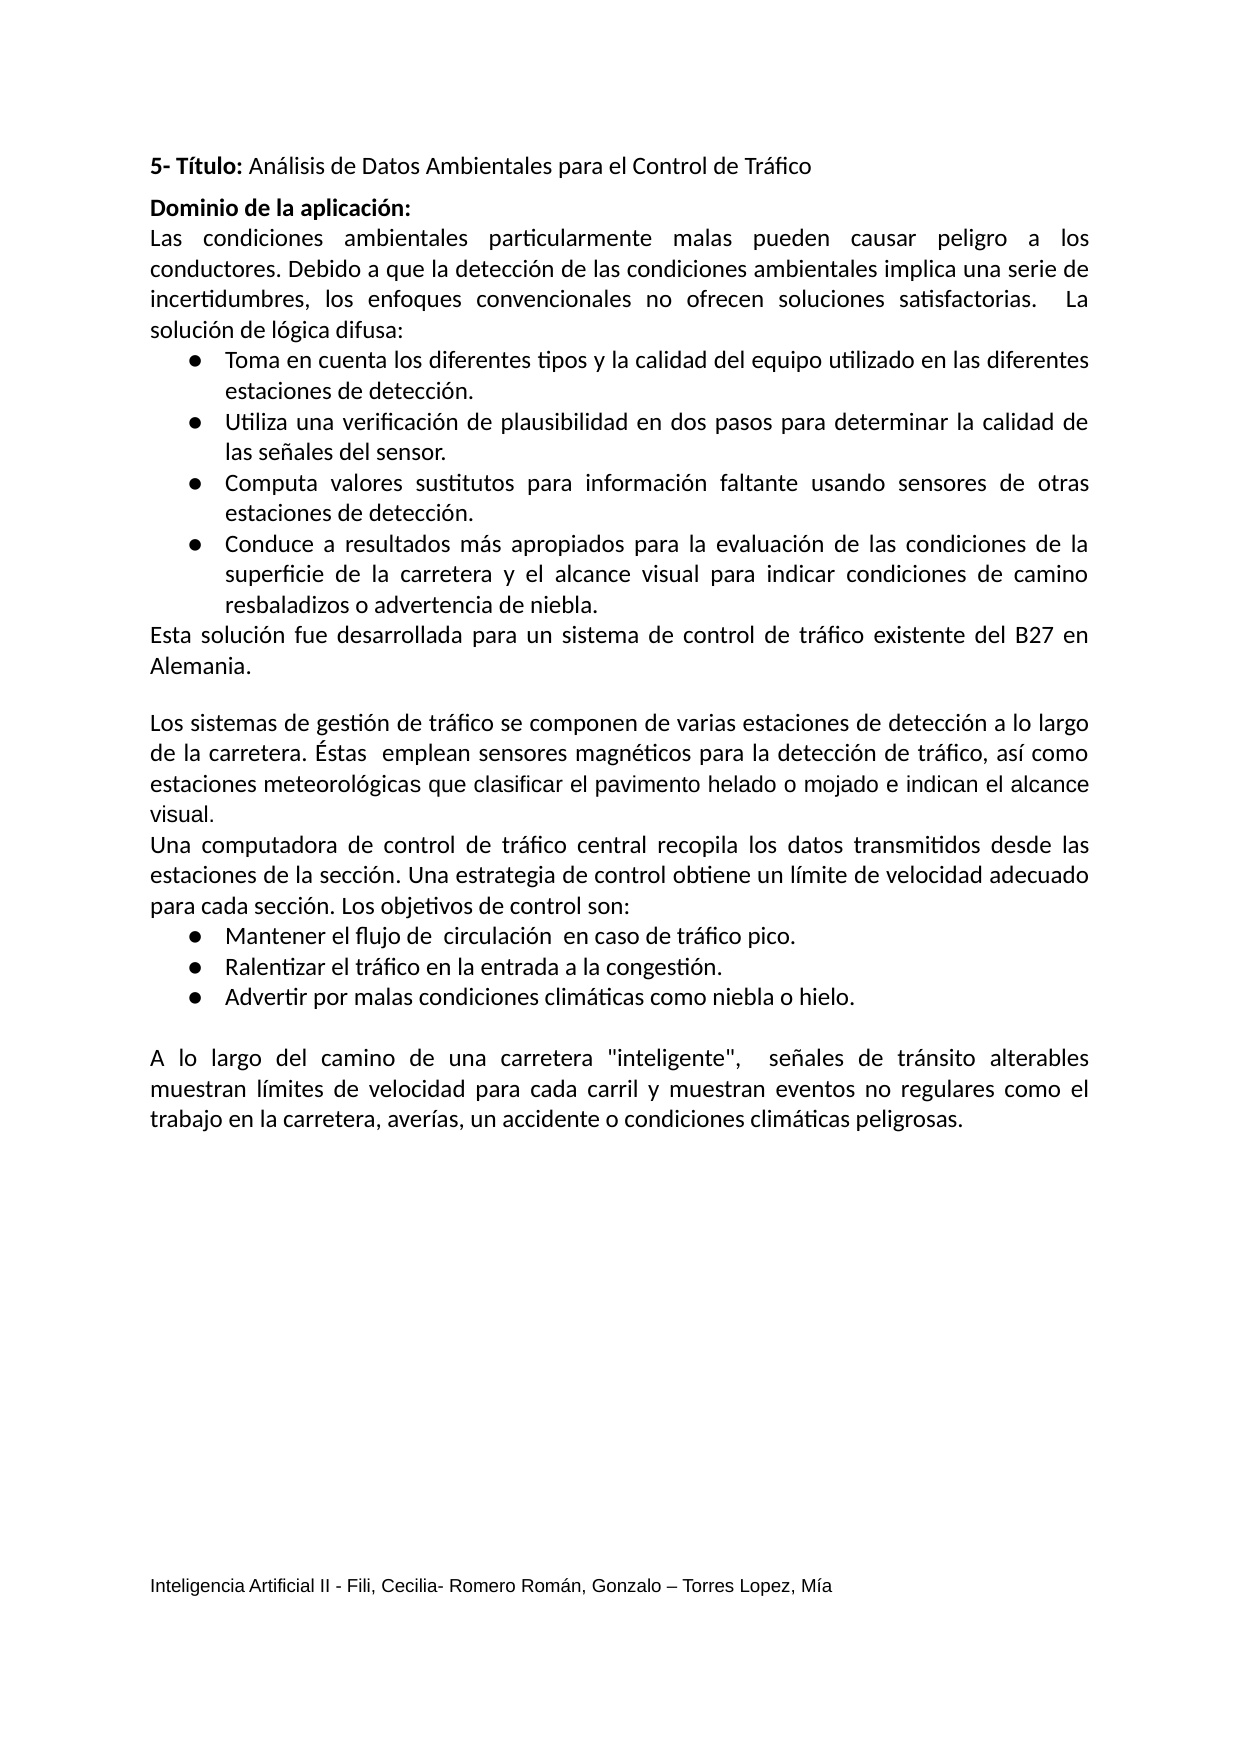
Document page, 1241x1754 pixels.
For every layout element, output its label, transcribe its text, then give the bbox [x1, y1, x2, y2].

list Computa valores sustitutos para información faltante usando sensores de otras estaciones de detección. [187, 467, 1090, 528]
list Advertir por malas condiciones climáticas como niebla o hielo. [187, 981, 1090, 1012]
list Conduce a resultados más apropiados para la evaluación de las condiciones de la superficie de la carretera y el alcance visual para indicar condiciones de camino resbaladizos o advertencia de niebla. [187, 528, 1090, 619]
text A lo largo del camino de una carretera "inteligente", señales de tránsito alterables muestran límites de velocidad para cada carril y muestran eventos no regulares como el trabajo en la carretera, averías, un accidente o condiciones climáticas peligrosas. [150, 1042, 1090, 1134]
text Las condiciones ambientales particularmente malas pueden causar peligro a los conductores. Debido a que la detección de las condiciones ambientales implica una serie de incertidumbres, los enfoques convencionales no ofrecen soluciones satisfactorias. La solución de lógica difusa: [150, 223, 1090, 345]
text Una computadora de control de tráfico central recopila los datos transmitidos desde las estaciones de la sección. Una estrategia de control obtiene un límite de velocidad adecuado para cada sección. Los objetivos de control son: [150, 829, 1090, 920]
text 5- Título: Análisis de Datos Ambientales para el Control de Tráfico [150, 150, 1090, 181]
text Esta solución fue desarrollada para un sistema de control de tráfico existente del B27 en Alemania. [150, 619, 1090, 680]
list Toma en cuenta los diferentes tipos y la calidad del equipo utilizado en las diferentes estaciones de detección. [187, 345, 1090, 406]
list Mantener el flujo de circulación en caso de tráfico pico. [187, 920, 1090, 951]
text Dominio de la aplicación: [150, 192, 1090, 223]
list Ralentizar el tráfico en la entrada a la congestión. [187, 951, 1090, 981]
list Utiliza una verificación de plausibilidad en dos pasos para determinar la calidad de las señales del sensor. [187, 406, 1090, 467]
text Los sistemas de gestión de tráfico se componen de varias estaciones de detección a lo largo de la carretera. Éstas emplean sensores magnéticos para la detección de tráfico, así como estaciones meteorológicas que clasificar el pavimento helado o mojado e indican el alcance visual. [150, 707, 1090, 829]
